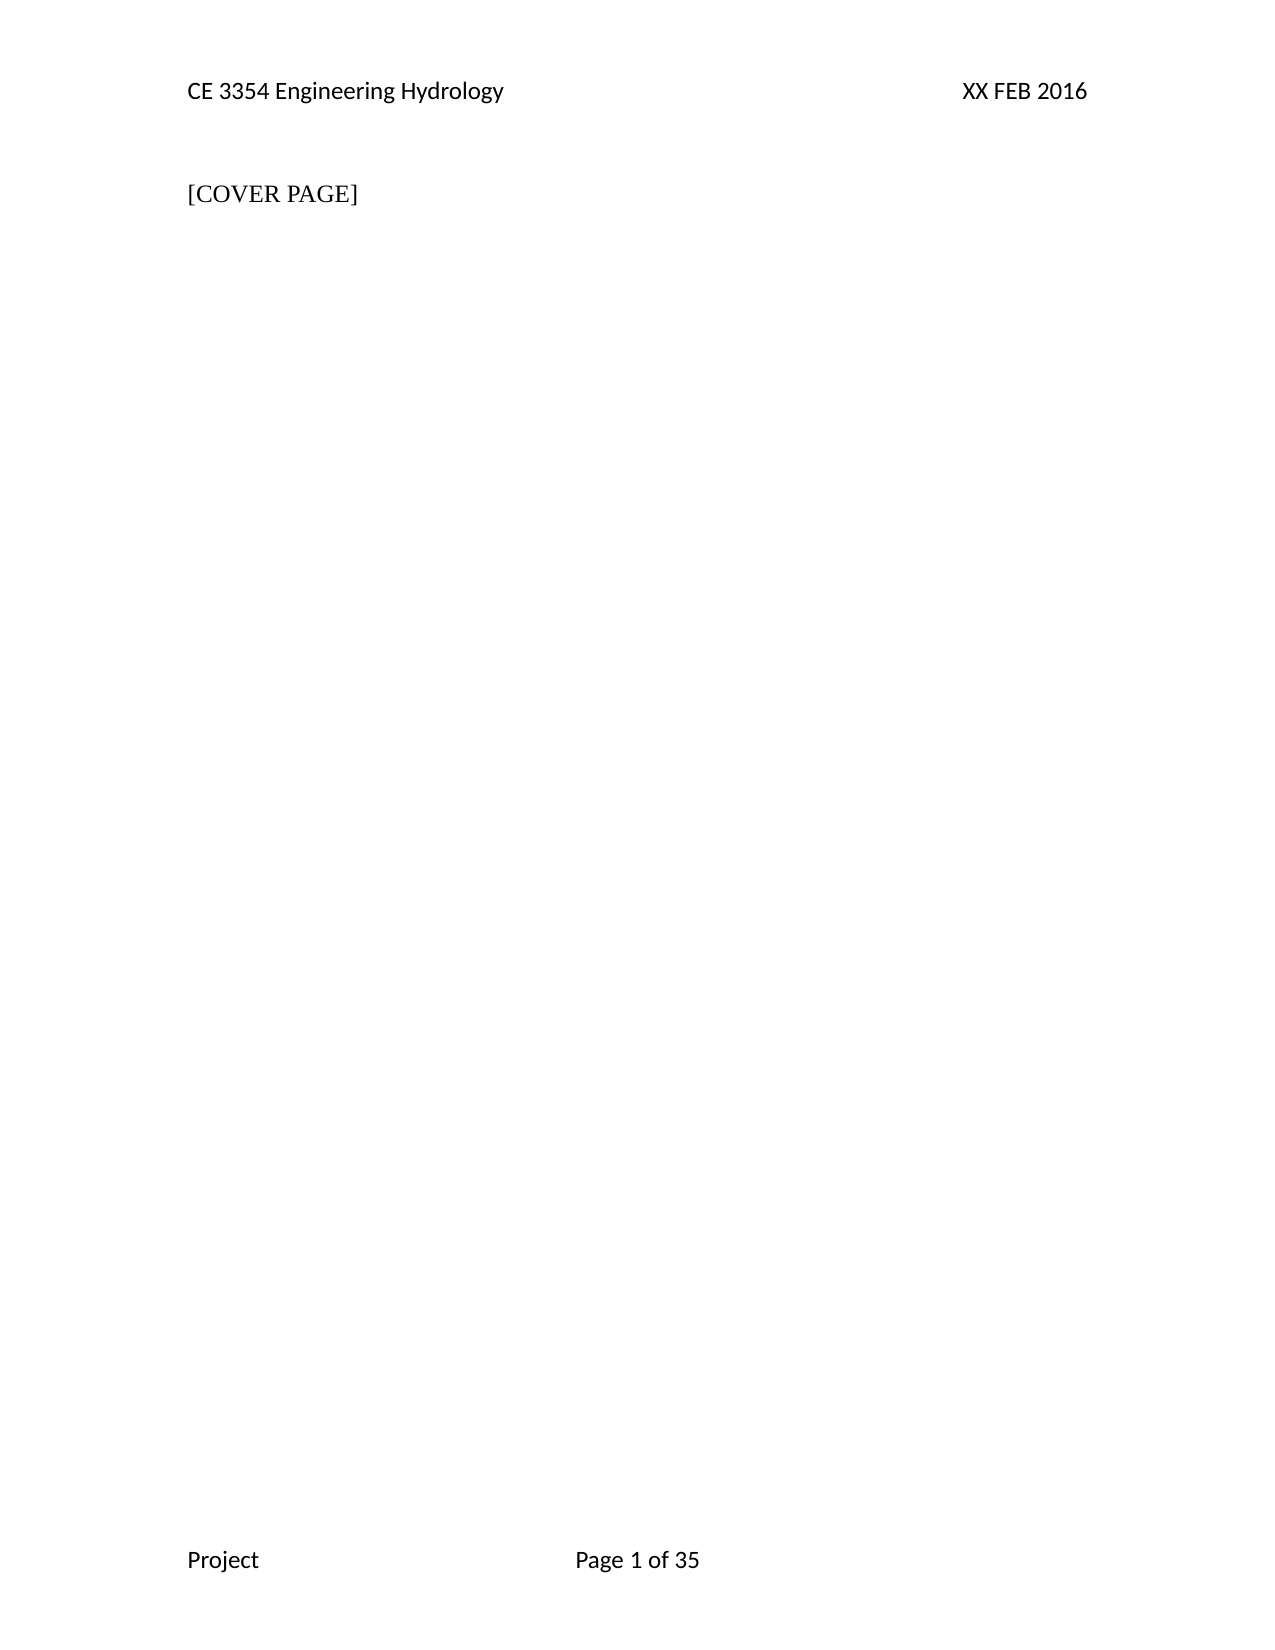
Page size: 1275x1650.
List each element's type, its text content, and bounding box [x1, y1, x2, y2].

text [COVER PAGE] [187, 179, 1087, 207]
